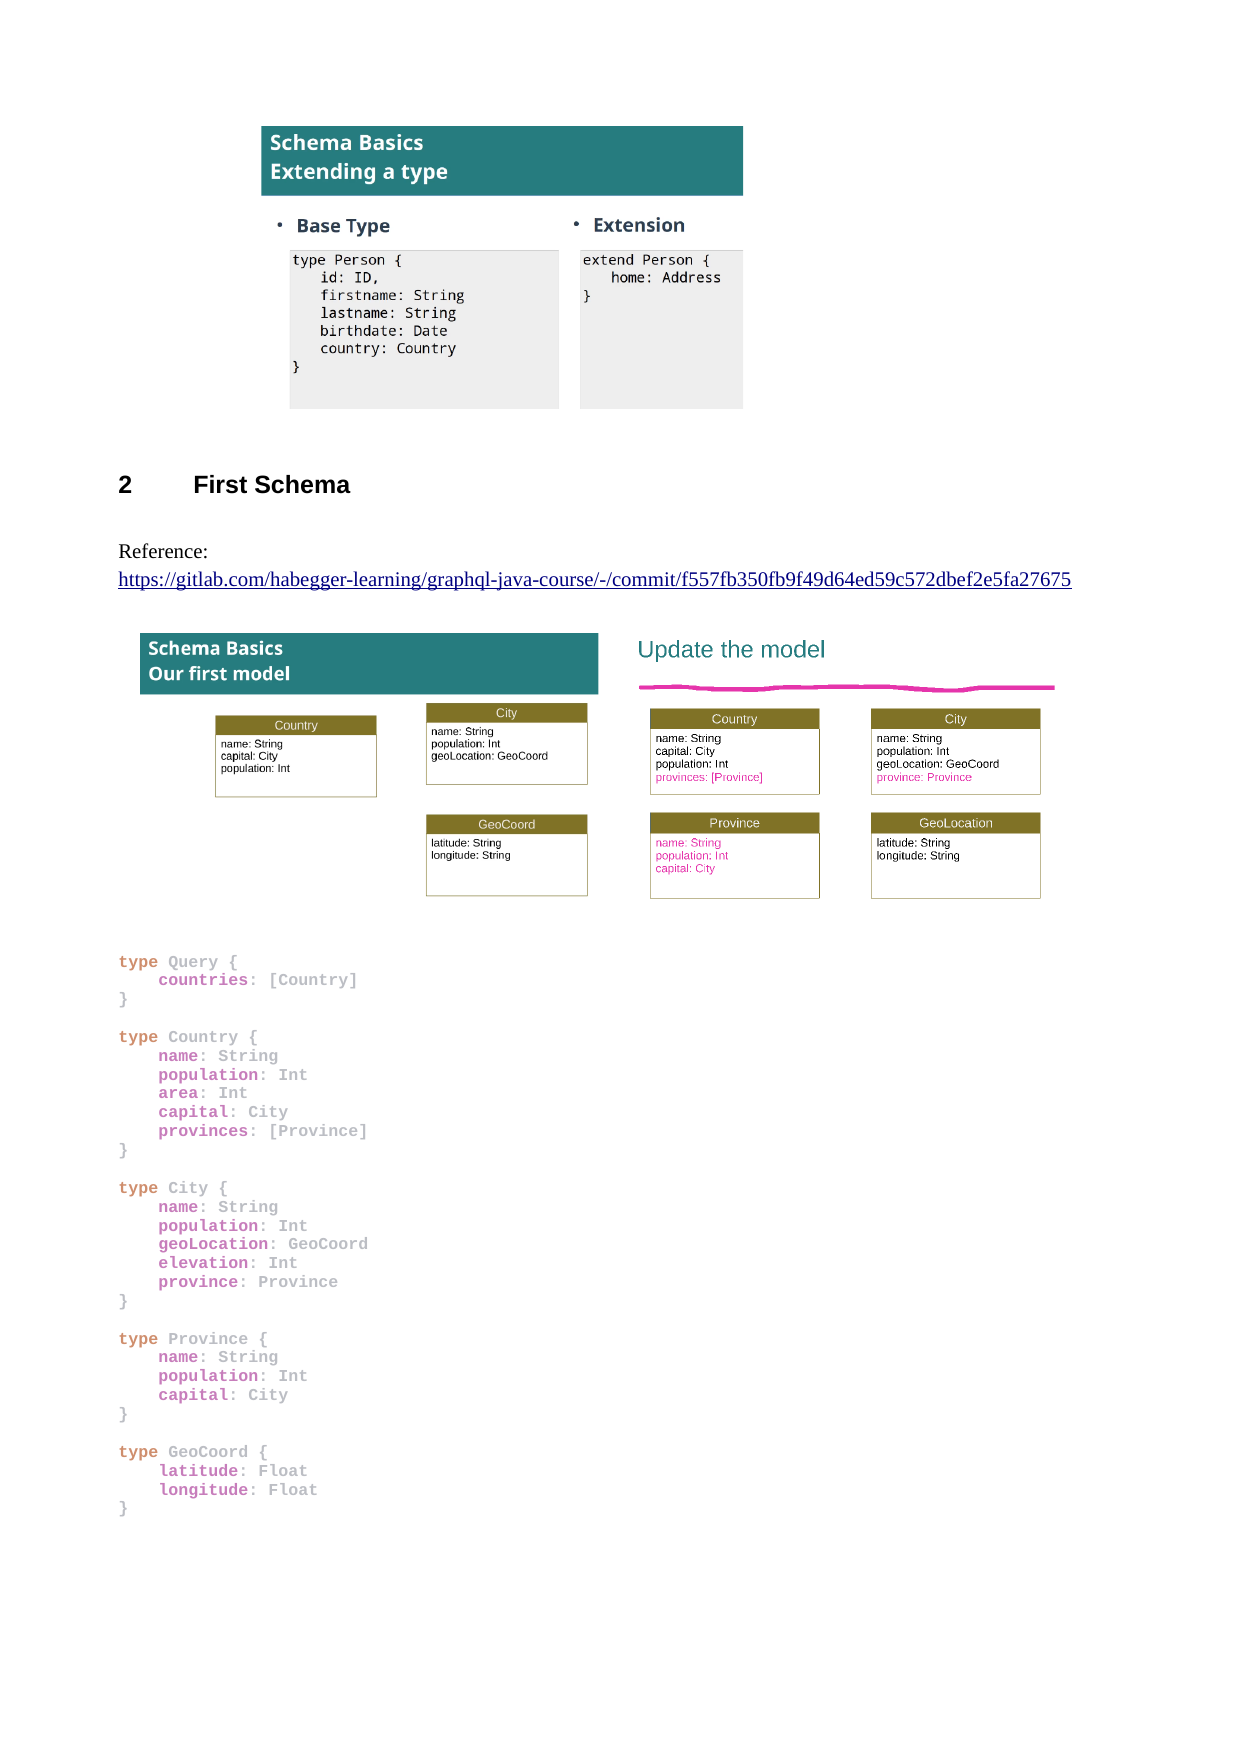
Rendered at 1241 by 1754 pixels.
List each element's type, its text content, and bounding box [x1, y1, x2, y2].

text type Query { countries: [Country] } type Country { name: String population: Int area: Int capital: City provinces: [Province] } type City { name: String population: Int geoLocation: GeoCoord elevation: Int province: Province } type Province { name: String population: Int capital: City } type GeoCoord { latitude: Float longitude: Float } [118, 953, 1122, 1547]
picture [633, 628, 1055, 908]
text Reference: [118, 539, 1122, 563]
picture [140, 633, 599, 902]
picture [261, 126, 744, 409]
text https://gitlab.com/habegger-learning/graphql-java-course/-/commit/f557fb350fb9f49d64ed59c572dbef2e5fa27675 [118, 567, 1122, 591]
subtitle First Schema [118, 470, 1122, 499]
